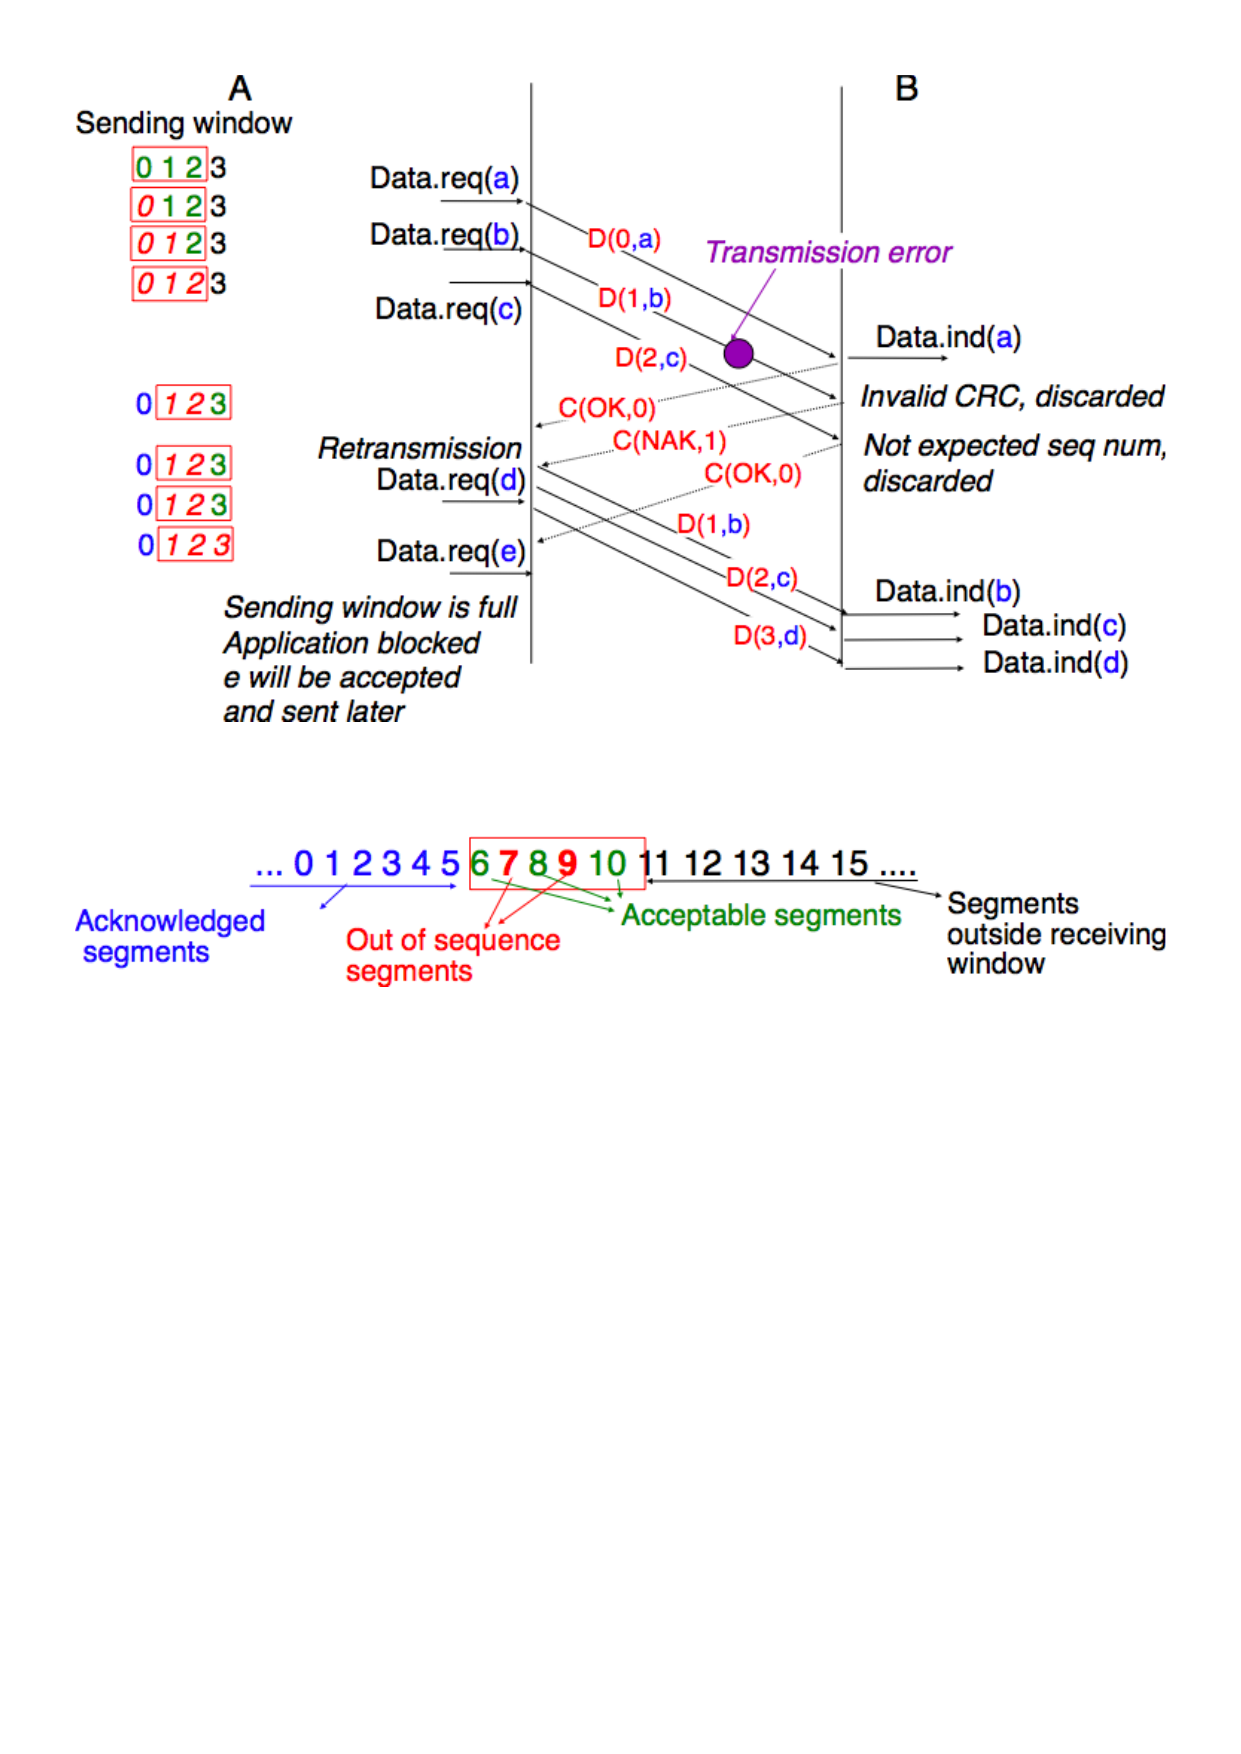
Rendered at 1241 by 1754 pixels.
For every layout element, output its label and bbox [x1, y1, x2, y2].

picture [75, 75, 1166, 722]
picture [75, 836, 1166, 987]
